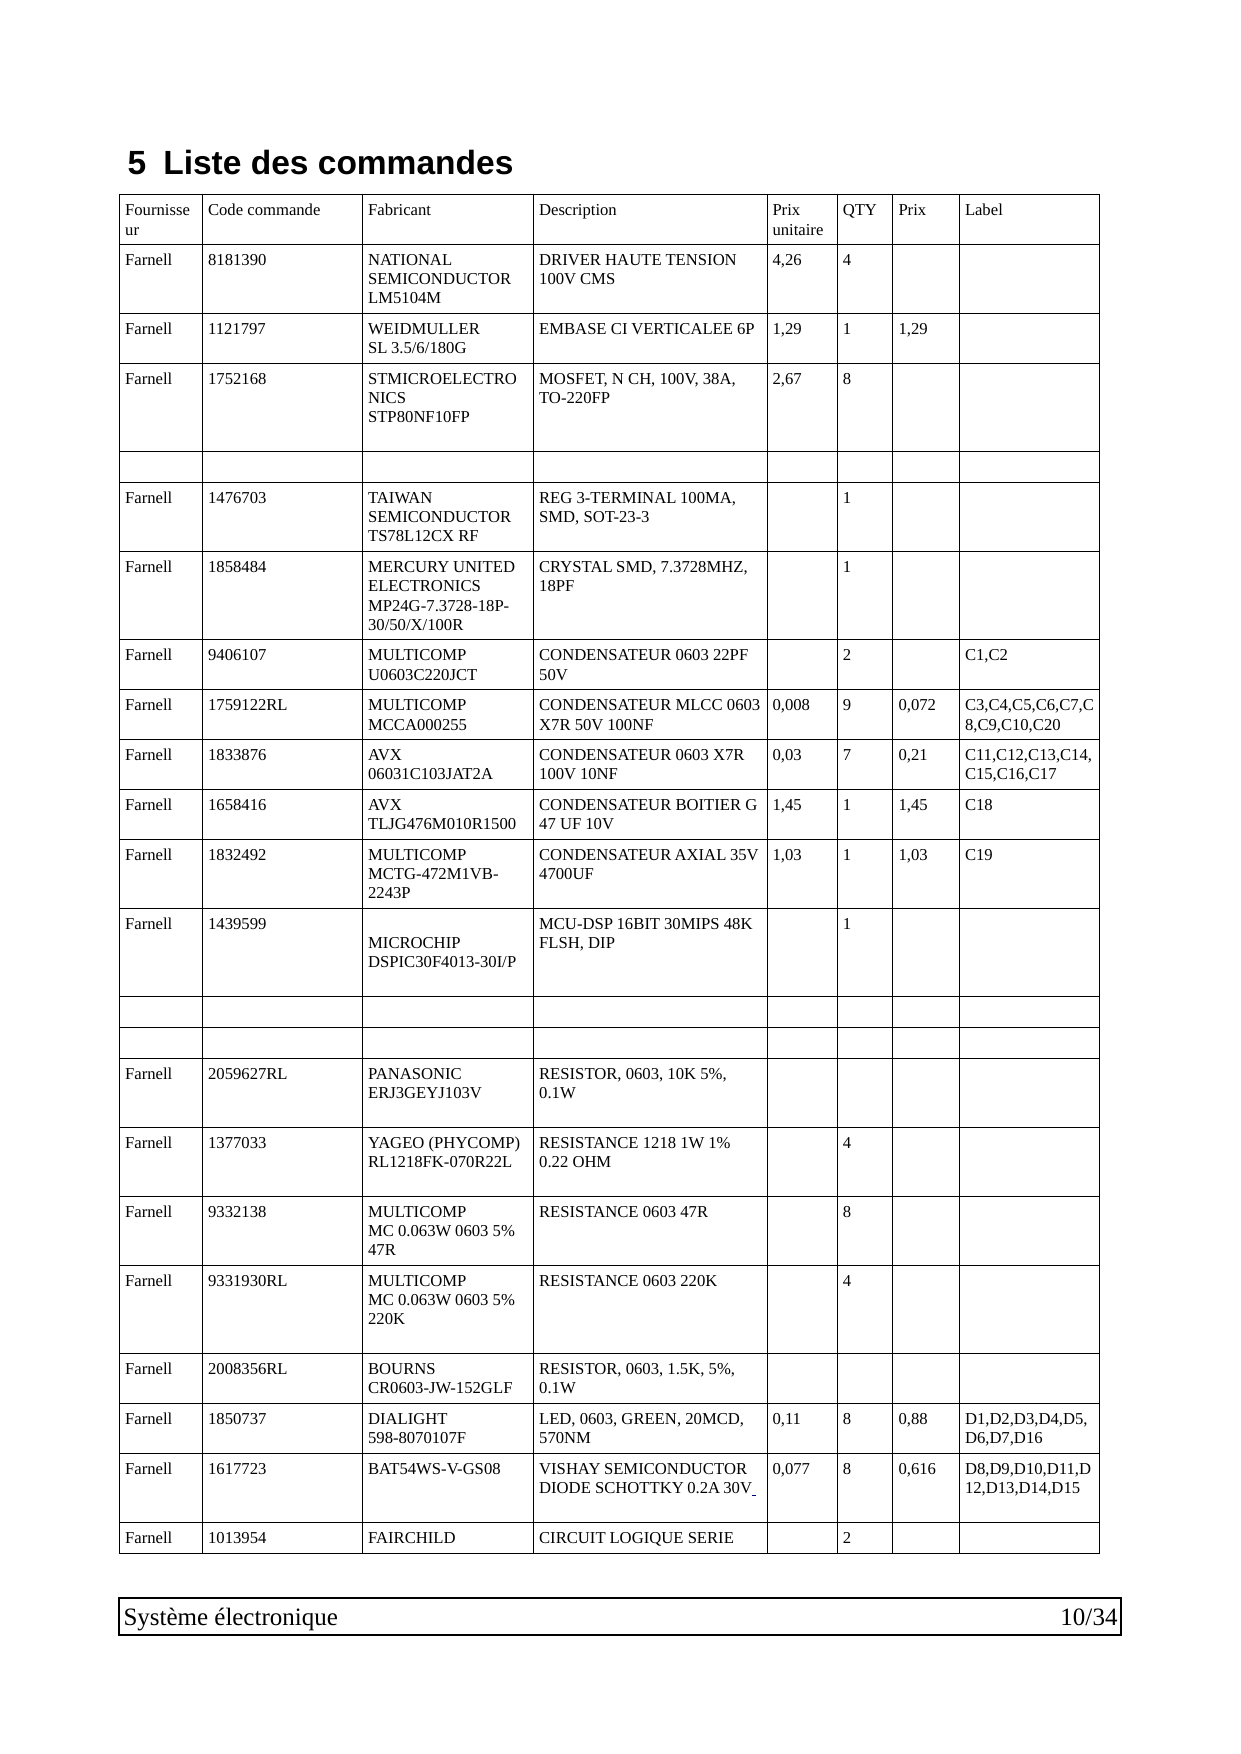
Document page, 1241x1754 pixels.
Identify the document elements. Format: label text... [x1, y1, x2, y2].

subtitle Liste des commandes [118, 143, 1122, 182]
table_cell [893, 909, 959, 996]
table_cell Farnell [120, 245, 202, 313]
table_cell MULTICOMP MC 0.063W 0603 5% 47R [363, 1197, 533, 1265]
table_cell 1,45 [893, 790, 959, 839]
table_cell WEIDMULLER SL 3.5/6/180G [363, 314, 533, 363]
table_cell [960, 1028, 1099, 1058]
table_cell CONDENSATEUR MLCC 0603 X7R 50V 100NF [534, 690, 767, 739]
table_cell VISHAY SEMICONDUCTOR DIODE SCHOTTKY 0.2A 30V [534, 1454, 767, 1522]
table_cell RESISTANCE 1218 1W 1% 0.22 OHM [534, 1128, 767, 1196]
table_cell [893, 997, 959, 1027]
table_cell [960, 452, 1099, 482]
table_cell [960, 483, 1099, 551]
table_cell [203, 452, 362, 482]
table_cell 8181390 [203, 245, 362, 313]
table_cell Farnell [120, 364, 202, 451]
table_cell 1,29 [768, 314, 837, 363]
table_cell [768, 483, 837, 551]
table_cell 9332138 [203, 1197, 362, 1265]
table_cell MULTICOMP MC 0.063W 0603 5% 220K [363, 1266, 533, 1353]
table_cell [893, 640, 959, 689]
table_cell 1658416 [203, 790, 362, 839]
table_cell CONDENSATEUR 0603 22PF 50V [534, 640, 767, 689]
table_cell [893, 1523, 959, 1553]
table_cell [838, 1059, 892, 1127]
table_cell [960, 314, 1099, 363]
table_cell 4,26 [768, 245, 837, 313]
table_cell Farnell [120, 1454, 202, 1522]
table_cell [203, 1028, 362, 1058]
table_cell 0,008 [768, 690, 837, 739]
table_cell Farnell [120, 909, 202, 996]
table_cell 2 [838, 1523, 892, 1553]
table_cell Farnell [120, 1523, 202, 1553]
table_cell 8 [838, 1197, 892, 1265]
table_cell Farnell [120, 840, 202, 908]
table_cell 2 [838, 640, 892, 689]
table_cell NATIONAL SEMICONDUCTOR LM5104M [363, 245, 533, 313]
table_cell 0,03 [768, 740, 837, 789]
table_cell [203, 997, 362, 1027]
table_cell [534, 997, 767, 1027]
table_cell 1 [838, 909, 892, 996]
table_cell 1121797 [203, 314, 362, 363]
table_cell [534, 452, 767, 482]
table_cell TAIWAN SEMICONDUCTOR TS78L12CX RF [363, 483, 533, 551]
table_cell Farnell [120, 1354, 202, 1403]
table_cell 8 [838, 1454, 892, 1522]
table_cell C11,C12,C13,C14,C15,C16,C17 [960, 740, 1099, 789]
table_cell [960, 1266, 1099, 1353]
table_cell Farnell [120, 483, 202, 551]
table_cell C19 [960, 840, 1099, 908]
table_cell [768, 997, 837, 1027]
table_header QTY [838, 195, 892, 244]
table_cell 1,29 [893, 314, 959, 363]
table_cell [838, 997, 892, 1027]
table_cell LED, 0603, GREEN, 20MCD, 570NM [534, 1404, 767, 1453]
table_cell CONDENSATEUR 0603 X7R 100V 10NF [534, 740, 767, 789]
table_cell [893, 1128, 959, 1196]
table_cell [120, 1028, 202, 1058]
table_cell [893, 452, 959, 482]
table_cell [363, 1028, 533, 1058]
table_cell BOURNS CR0603-JW-152GLF [363, 1354, 533, 1403]
table_cell DRIVER HAUTE TENSION 100V CMS [534, 245, 767, 313]
table_cell 0,11 [768, 1404, 837, 1453]
table_cell [960, 1354, 1099, 1403]
table_cell 1439599 [203, 909, 362, 996]
table_cell [893, 552, 959, 639]
table_cell [893, 245, 959, 313]
table_cell [960, 1059, 1099, 1127]
table_cell [838, 1354, 892, 1403]
table_cell 4 [838, 1266, 892, 1353]
table_cell 9406107 [203, 640, 362, 689]
table_cell Farnell [120, 552, 202, 639]
table_cell MCU-DSP 16BIT 30MIPS 48K FLSH, DIP [534, 909, 767, 996]
table_cell MERCURY UNITED ELECTRONICS MP24G-7.3728-18P-30/50/X/100R [363, 552, 533, 639]
table_cell 2,67 [768, 364, 837, 451]
table_cell D8,D9,D10,D11,D12,D13,D14,D15 [960, 1454, 1099, 1522]
table_cell 1,03 [768, 840, 837, 908]
table_cell [768, 1523, 837, 1553]
table_cell Farnell [120, 1266, 202, 1353]
table_cell 2008356RL [203, 1354, 362, 1403]
table_cell [893, 1197, 959, 1265]
table_cell 1 [838, 790, 892, 839]
table_cell RESISTANCE 0603 220K [534, 1266, 767, 1353]
table_cell RESISTOR, 0603, 10K 5%, 0.1W [534, 1059, 767, 1127]
table_cell MICROCHIP DSPIC30F4013-30I/P [363, 909, 533, 996]
table_cell [768, 640, 837, 689]
table_cell [363, 997, 533, 1027]
table_cell [120, 452, 202, 482]
table_cell FAIRCHILD [363, 1523, 533, 1553]
table_cell [768, 452, 837, 482]
table_cell 1617723 [203, 1454, 362, 1522]
table_cell 0,077 [768, 1454, 837, 1522]
table_cell [960, 909, 1099, 996]
table_header Fabricant [363, 195, 533, 244]
table_cell [838, 452, 892, 482]
table_cell EMBASE CI VERTICALEE 6P [534, 314, 767, 363]
table_cell Farnell [120, 790, 202, 839]
table_header Fournisseur [120, 195, 202, 244]
table_cell BAT54WS-V-GS08 [363, 1454, 533, 1522]
table_cell 8 [838, 1404, 892, 1453]
table_cell [960, 997, 1099, 1027]
table_cell [768, 1266, 837, 1353]
table_cell Farnell [120, 1197, 202, 1265]
table_cell [838, 1028, 892, 1058]
table_cell 1476703 [203, 483, 362, 551]
table_cell STMICROELECTRONICS STP80NF10FP [363, 364, 533, 451]
table_cell [768, 1028, 837, 1058]
table_cell 1759122RL [203, 690, 362, 739]
table_cell [768, 1059, 837, 1127]
table_cell 9331930RL [203, 1266, 362, 1353]
table_cell 1 [838, 314, 892, 363]
table_cell AVX 06031C103JAT2A [363, 740, 533, 789]
table_cell [960, 1197, 1099, 1265]
table_cell Farnell [120, 1128, 202, 1196]
table_header Prix unitaire [768, 195, 837, 244]
table_cell [120, 997, 202, 1027]
table_cell [768, 1197, 837, 1265]
table_cell AVX TLJG476M010R1500 [363, 790, 533, 839]
table_cell 1,45 [768, 790, 837, 839]
table_cell Farnell [120, 314, 202, 363]
table_cell [960, 1128, 1099, 1196]
table_cell 1752168 [203, 364, 362, 451]
table_cell C1,C2 [960, 640, 1099, 689]
table_cell YAGEO (PHYCOMP) RL1218FK-070R22L [363, 1128, 533, 1196]
table_cell RESISTANCE 0603 47R [534, 1197, 767, 1265]
table_cell 1,03 [893, 840, 959, 908]
table_cell [893, 364, 959, 451]
table_cell 1 [838, 552, 892, 639]
table_cell [960, 1523, 1099, 1553]
table_cell MULTICOMP MCTG-472M1VB-2243P [363, 840, 533, 908]
table_cell 1832492 [203, 840, 362, 908]
table_cell REG 3-TERMINAL 100MA, SMD, SOT-23-3 [534, 483, 767, 551]
table_cell 1013954 [203, 1523, 362, 1553]
table_cell Farnell [120, 690, 202, 739]
table_cell 1 [838, 483, 892, 551]
table_cell [768, 1354, 837, 1403]
table_cell DIALIGHT 598-8070107F [363, 1404, 533, 1453]
table_cell 9 [838, 690, 892, 739]
table_cell CONDENSATEUR BOITIER G 47 UF 10V [534, 790, 767, 839]
table_cell 0,072 [893, 690, 959, 739]
table_cell CONDENSATEUR AXIAL 35V 4700UF [534, 840, 767, 908]
table_cell C18 [960, 790, 1099, 839]
table_cell Farnell [120, 1059, 202, 1127]
table_header Label [960, 195, 1099, 244]
table_cell 4 [838, 245, 892, 313]
table_cell Farnell [120, 740, 202, 789]
table_cell MOSFET, N CH, 100V, 38A, TO-220FP [534, 364, 767, 451]
table_cell [960, 364, 1099, 451]
table_cell 2059627RL [203, 1059, 362, 1127]
table_cell Farnell [120, 640, 202, 689]
table_cell [893, 1028, 959, 1058]
table_header Description [534, 195, 767, 244]
table_cell RESISTOR, 0603, 1.5K, 5%, 0.1W [534, 1354, 767, 1403]
table_header Code commande [203, 195, 362, 244]
table_cell [768, 909, 837, 996]
table_cell 8 [838, 364, 892, 451]
table_cell C3,C4,C5,C6,C7,C8,C9,C10,C20 [960, 690, 1099, 739]
table_cell 1377033 [203, 1128, 362, 1196]
table_header Prix [893, 195, 959, 244]
table_cell [768, 552, 837, 639]
table_cell 1850737 [203, 1404, 362, 1453]
table_cell MULTICOMP U0603C220JCT [363, 640, 533, 689]
table_cell [960, 552, 1099, 639]
table_cell [363, 452, 533, 482]
table_cell [893, 1059, 959, 1127]
table_cell 4 [838, 1128, 892, 1196]
table_cell [893, 1266, 959, 1353]
table_cell 0,616 [893, 1454, 959, 1522]
table_cell CRYSTAL SMD, 7.3728MHZ, 18PF [534, 552, 767, 639]
table_cell 1 [838, 840, 892, 908]
table_cell PANASONIC ERJ3GEYJ103V [363, 1059, 533, 1127]
table_cell MULTICOMP MCCA000255 [363, 690, 533, 739]
table_cell Farnell [120, 1404, 202, 1453]
table_cell CIRCUIT LOGIQUE SERIE [534, 1523, 767, 1553]
table_cell 1858484 [203, 552, 362, 639]
table_cell D1,D2,D3,D4,D5,D6,D7,D16 [960, 1404, 1099, 1453]
table_cell [960, 245, 1099, 313]
table_cell 0,88 [893, 1404, 959, 1453]
table_cell [893, 483, 959, 551]
table_cell [768, 1128, 837, 1196]
table_cell 7 [838, 740, 892, 789]
table_cell [893, 1354, 959, 1403]
table_cell 1833876 [203, 740, 362, 789]
table_cell [534, 1028, 767, 1058]
table_cell 0,21 [893, 740, 959, 789]
